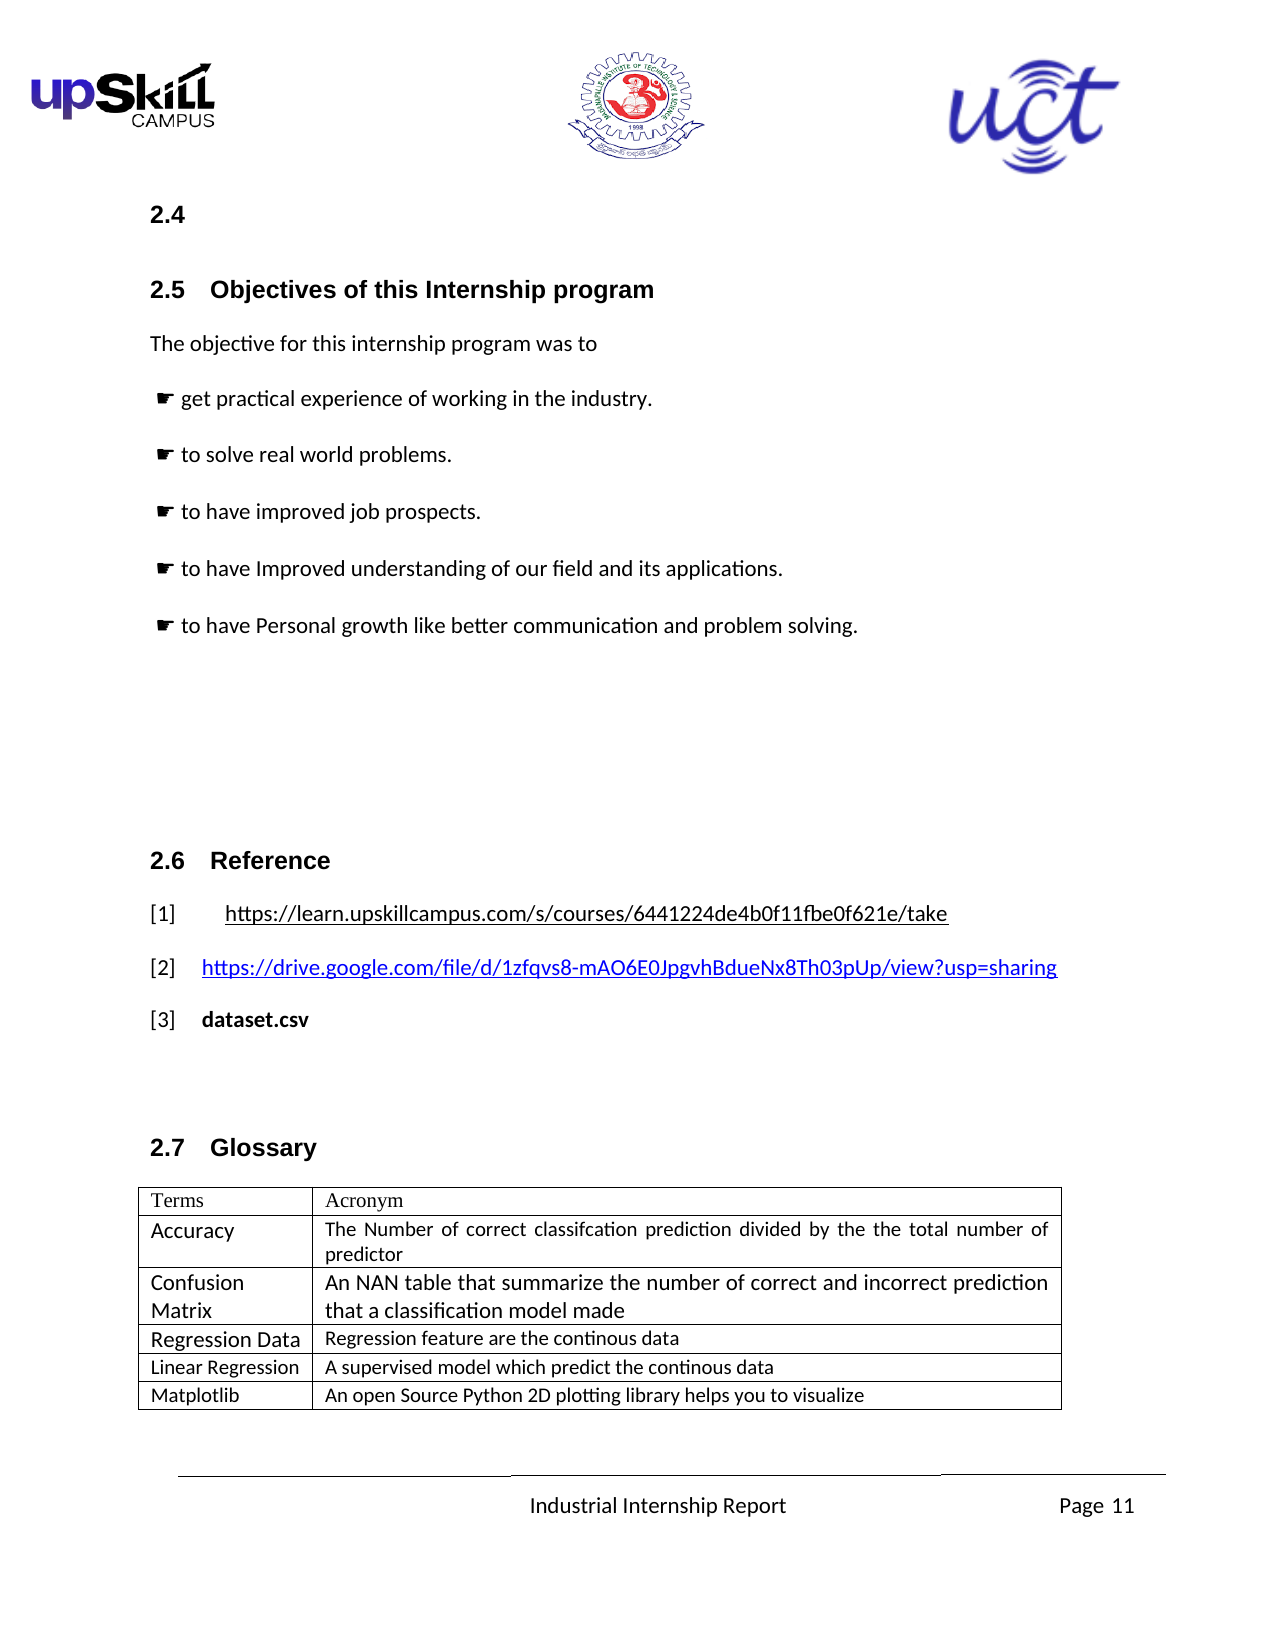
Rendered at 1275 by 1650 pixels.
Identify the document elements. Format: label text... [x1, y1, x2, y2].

text ☛ to have Personal growth like better communication and problem solving. [150, 609, 1134, 640]
table_cell The Number of correct classifcation prediction divided by the the total number of predictor [313, 1216, 1061, 1267]
text [2] https://drive.google.com/file/d/1zfqvs8-mAO6E0JpgvhBdueNx8Th03pUp/view?usp=sharing [150, 953, 1134, 981]
table_header Acronym [313, 1188, 1061, 1215]
table_cell A supervised model which predict the continous data [313, 1354, 1061, 1381]
table_cell Confusion Matrix [139, 1268, 312, 1324]
table_cell An open Source Python 2D plotting library helps you to visualize [313, 1382, 1061, 1409]
table_cell Matplotlib [139, 1382, 312, 1409]
text [1] https://learn.upskillcampus.com/s/courses/6441224de4b0f11fbe0f621e/take [150, 899, 1134, 928]
table_header Terms [139, 1188, 312, 1215]
table_cell Regression Data [139, 1325, 312, 1353]
subtitle Reference [150, 849, 1134, 874]
text The objective for this internship program was to [150, 329, 1134, 357]
text ☛ get practical experience of working in the industry. [150, 382, 1134, 413]
table_cell Accuracy [139, 1216, 312, 1267]
text ☛ to solve real world problems. [150, 438, 1134, 470]
subtitle Objectives of this Internship program [150, 279, 1134, 304]
text ☛ to have improved job prospects. [150, 495, 1134, 526]
table_cell An NAN table that summarize the number of correct and incorrect prediction that a classification model made [313, 1268, 1061, 1324]
table_cell Regression feature are the continous data [313, 1325, 1061, 1353]
table_cell Linear Regression [139, 1354, 312, 1381]
text [3] dataset.csv [150, 1006, 1134, 1034]
text ☛ to have Improved understanding of our field and its applications. [150, 552, 1134, 583]
subtitle Glossary [150, 1137, 1134, 1162]
